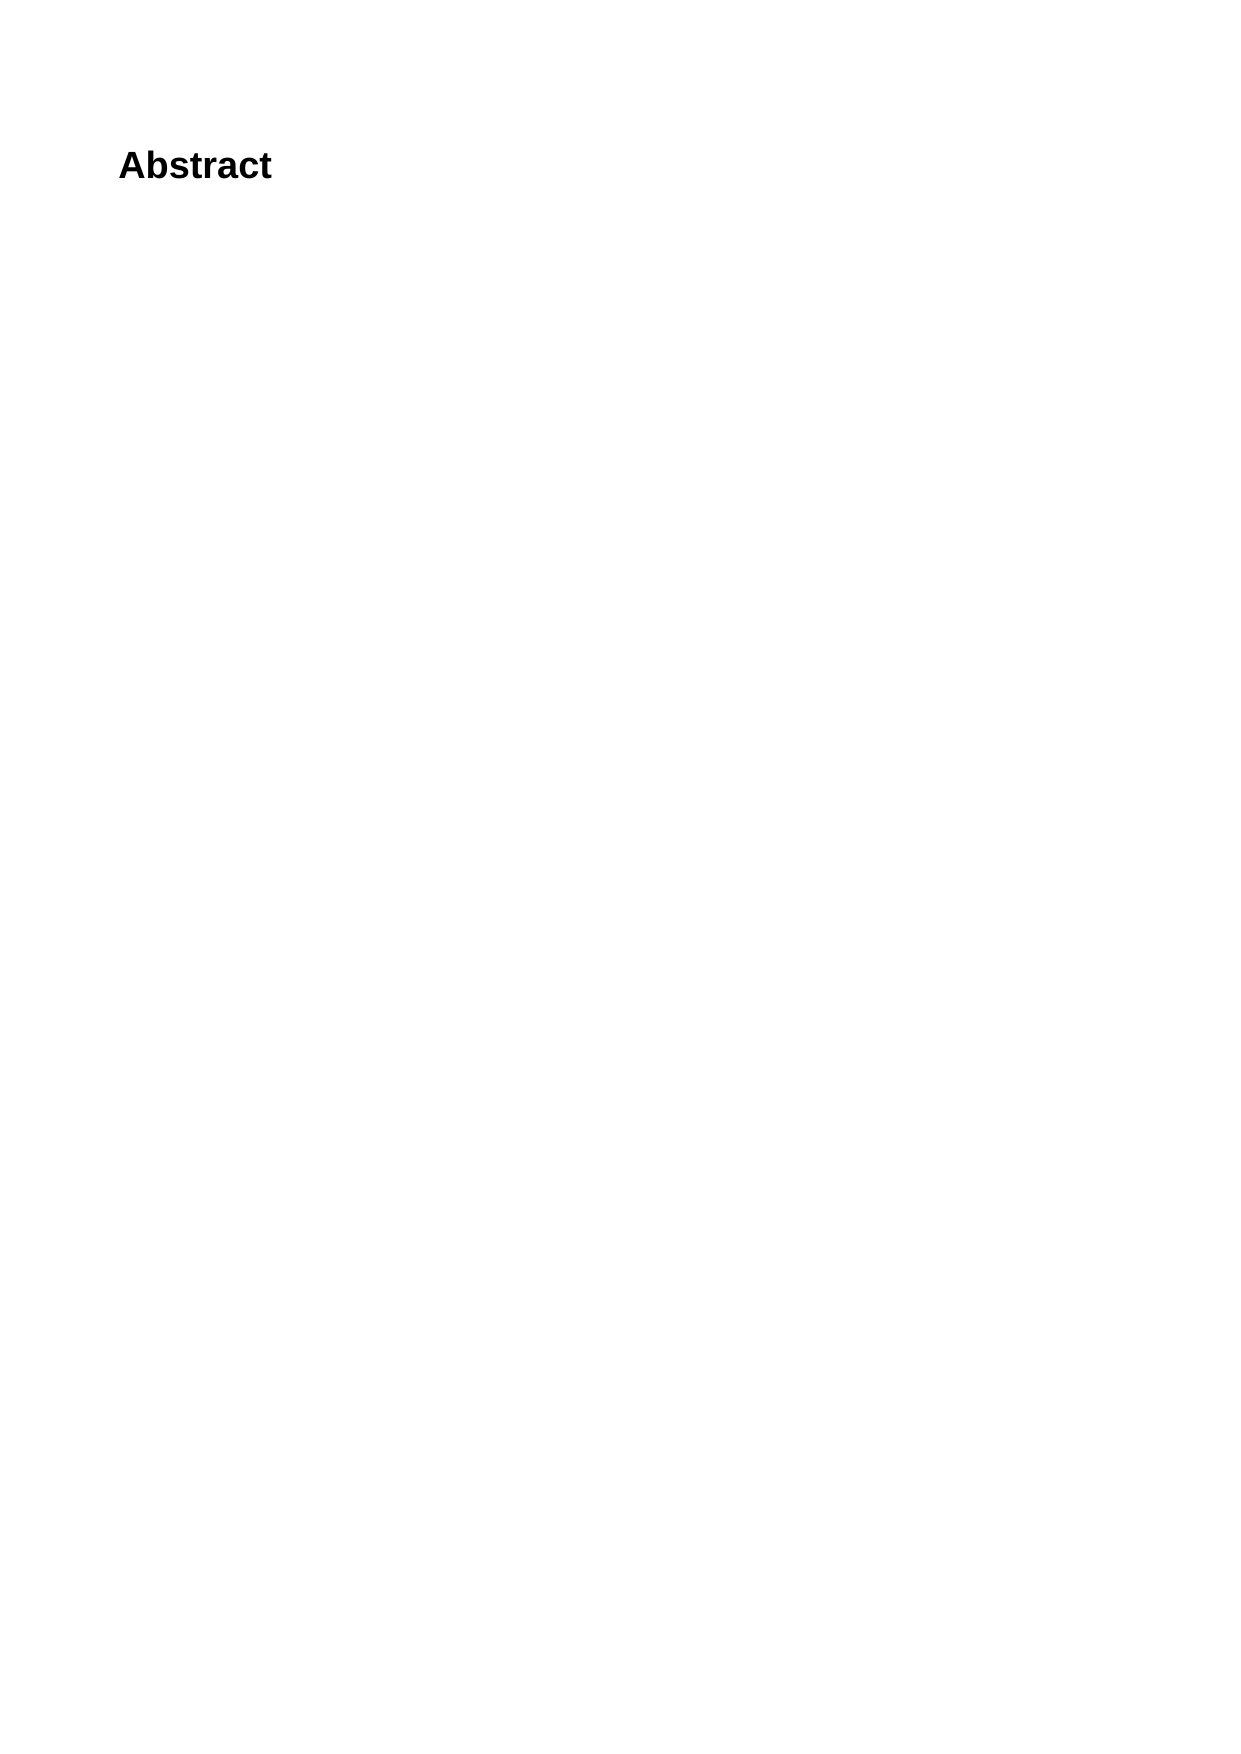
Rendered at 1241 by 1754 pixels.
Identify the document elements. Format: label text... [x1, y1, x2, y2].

subtitle Abstract [118, 143, 1122, 187]
